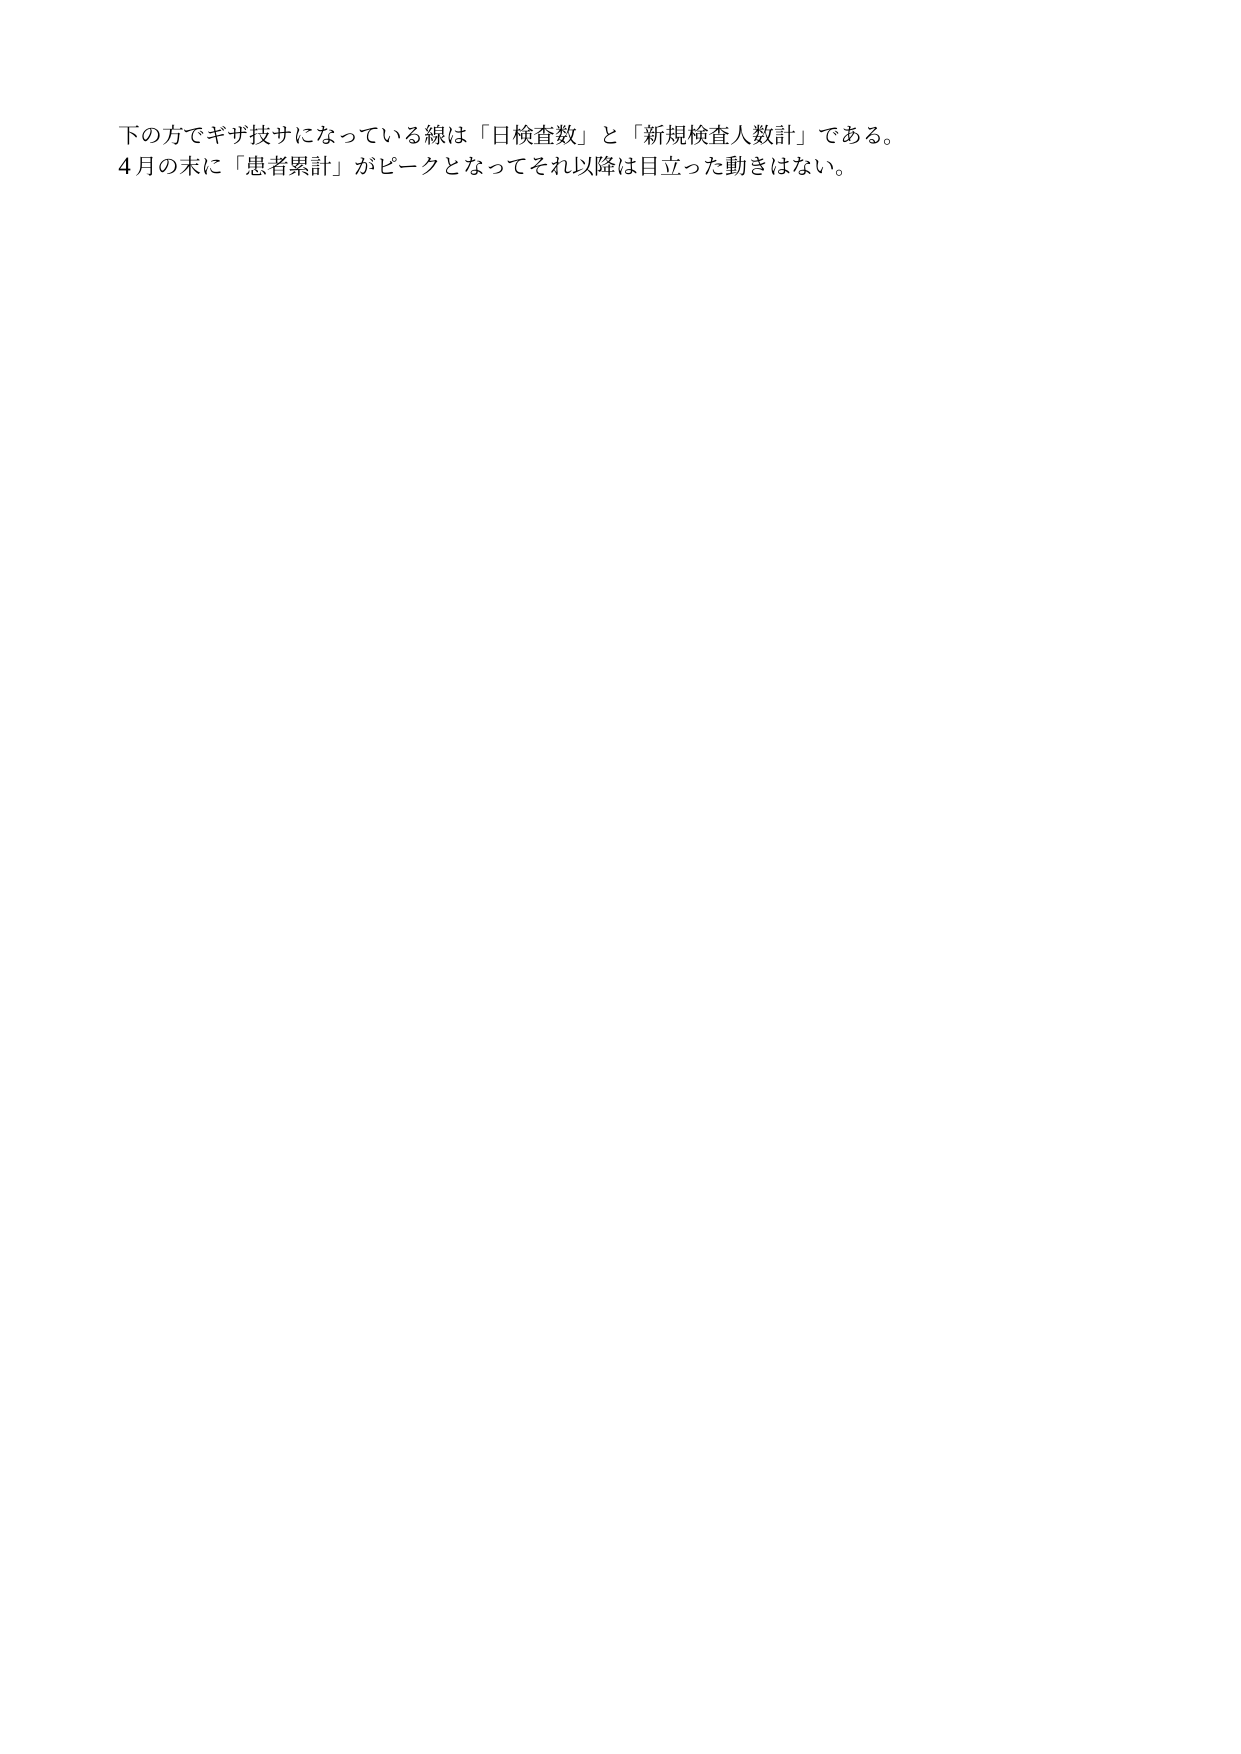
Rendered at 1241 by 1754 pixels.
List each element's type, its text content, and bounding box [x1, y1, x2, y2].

text 4月の末に「患者累計」がピークとなってそれ以降は目立った動きはない。 [118, 149, 1122, 181]
text 下の方でギザ技サになっている線は「日検査数」と「新規検査人数計」である。 [118, 118, 1122, 149]
